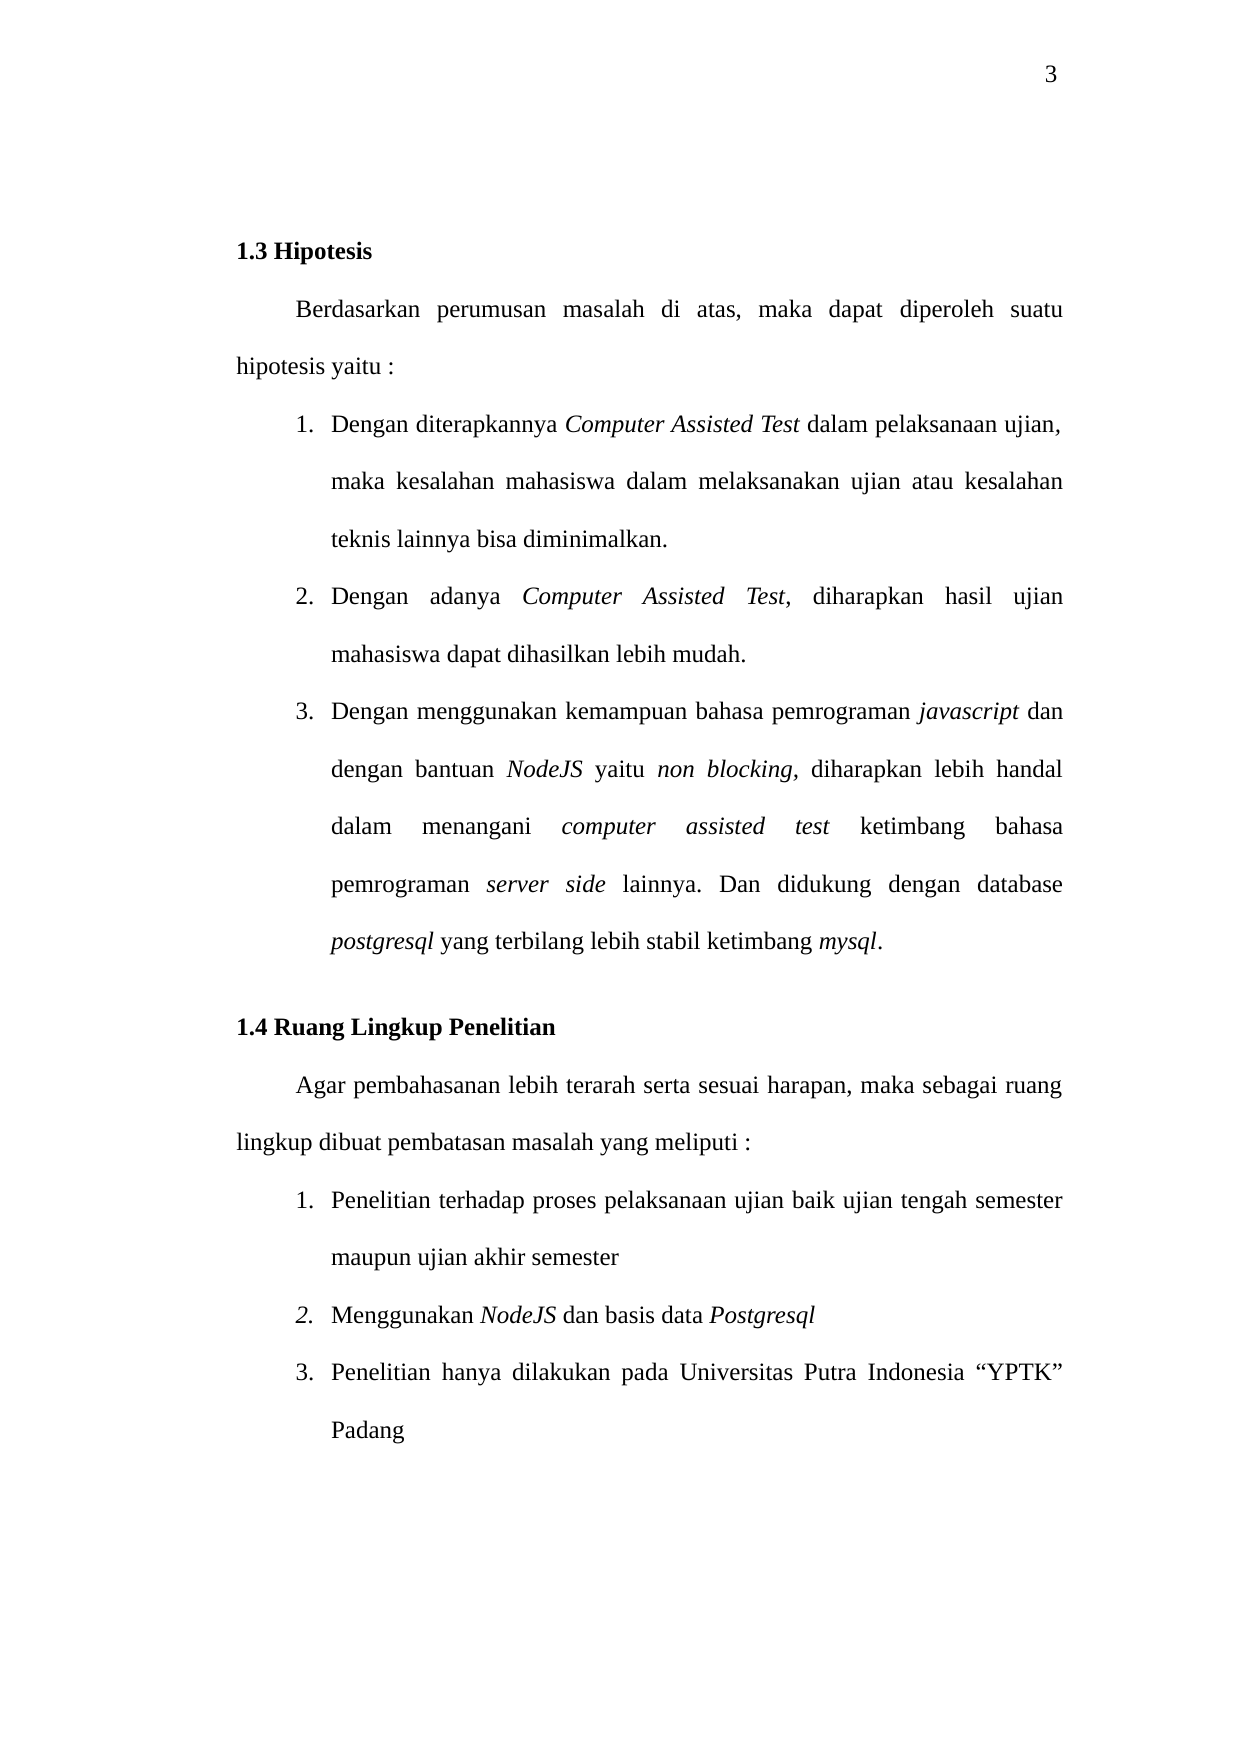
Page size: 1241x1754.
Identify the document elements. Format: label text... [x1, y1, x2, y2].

subtitle 1.3 Hipotesis [236, 236, 1063, 265]
list Penelitian terhadap proses pelaksanaan ujian baik ujian tengah semester maupun ujian akhir semester [295, 1185, 1063, 1271]
list Dengan adanya Computer Assisted Test, diharapkan hasil ujian mahasiswa dapat dihasilkan lebih mudah. [295, 581, 1063, 667]
text Agar pembahasanan lebih terarah serta sesuai harapan, maka sebagai ruang lingkup dibuat pembatasan masalah yang meliputi : [236, 1070, 1063, 1156]
list Menggunakan NodeJS dan basis data Postgresql [295, 1300, 1063, 1329]
list Dengan diterapkannya Computer Assisted Test dalam pelaksanaan ujian, maka kesalahan mahasiswa dalam melaksanakan ujian atau kesalahan teknis lainnya bisa diminimalkan. [295, 409, 1063, 552]
list Dengan menggunakan kemampuan bahasa pemrograman javascript dan dengan bantuan NodeJS yaitu non blocking, diharapkan lebih handal dalam menangani computer assisted test ketimbang bahasa pemrograman server side lainnya. Dan didukung dengan database postgresql yang terbilang lebih stabil ketimbang mysql. [295, 696, 1063, 955]
text Berdasarkan perumusan masalah di atas, maka dapat diperoleh suatu hipotesis yaitu : [236, 294, 1063, 380]
subtitle 1.4 Ruang Lingkup Penelitian [236, 1012, 1063, 1041]
list Penelitian hanya dilakukan pada Universitas Putra Indonesia “YPTK” Padang [295, 1357, 1063, 1444]
